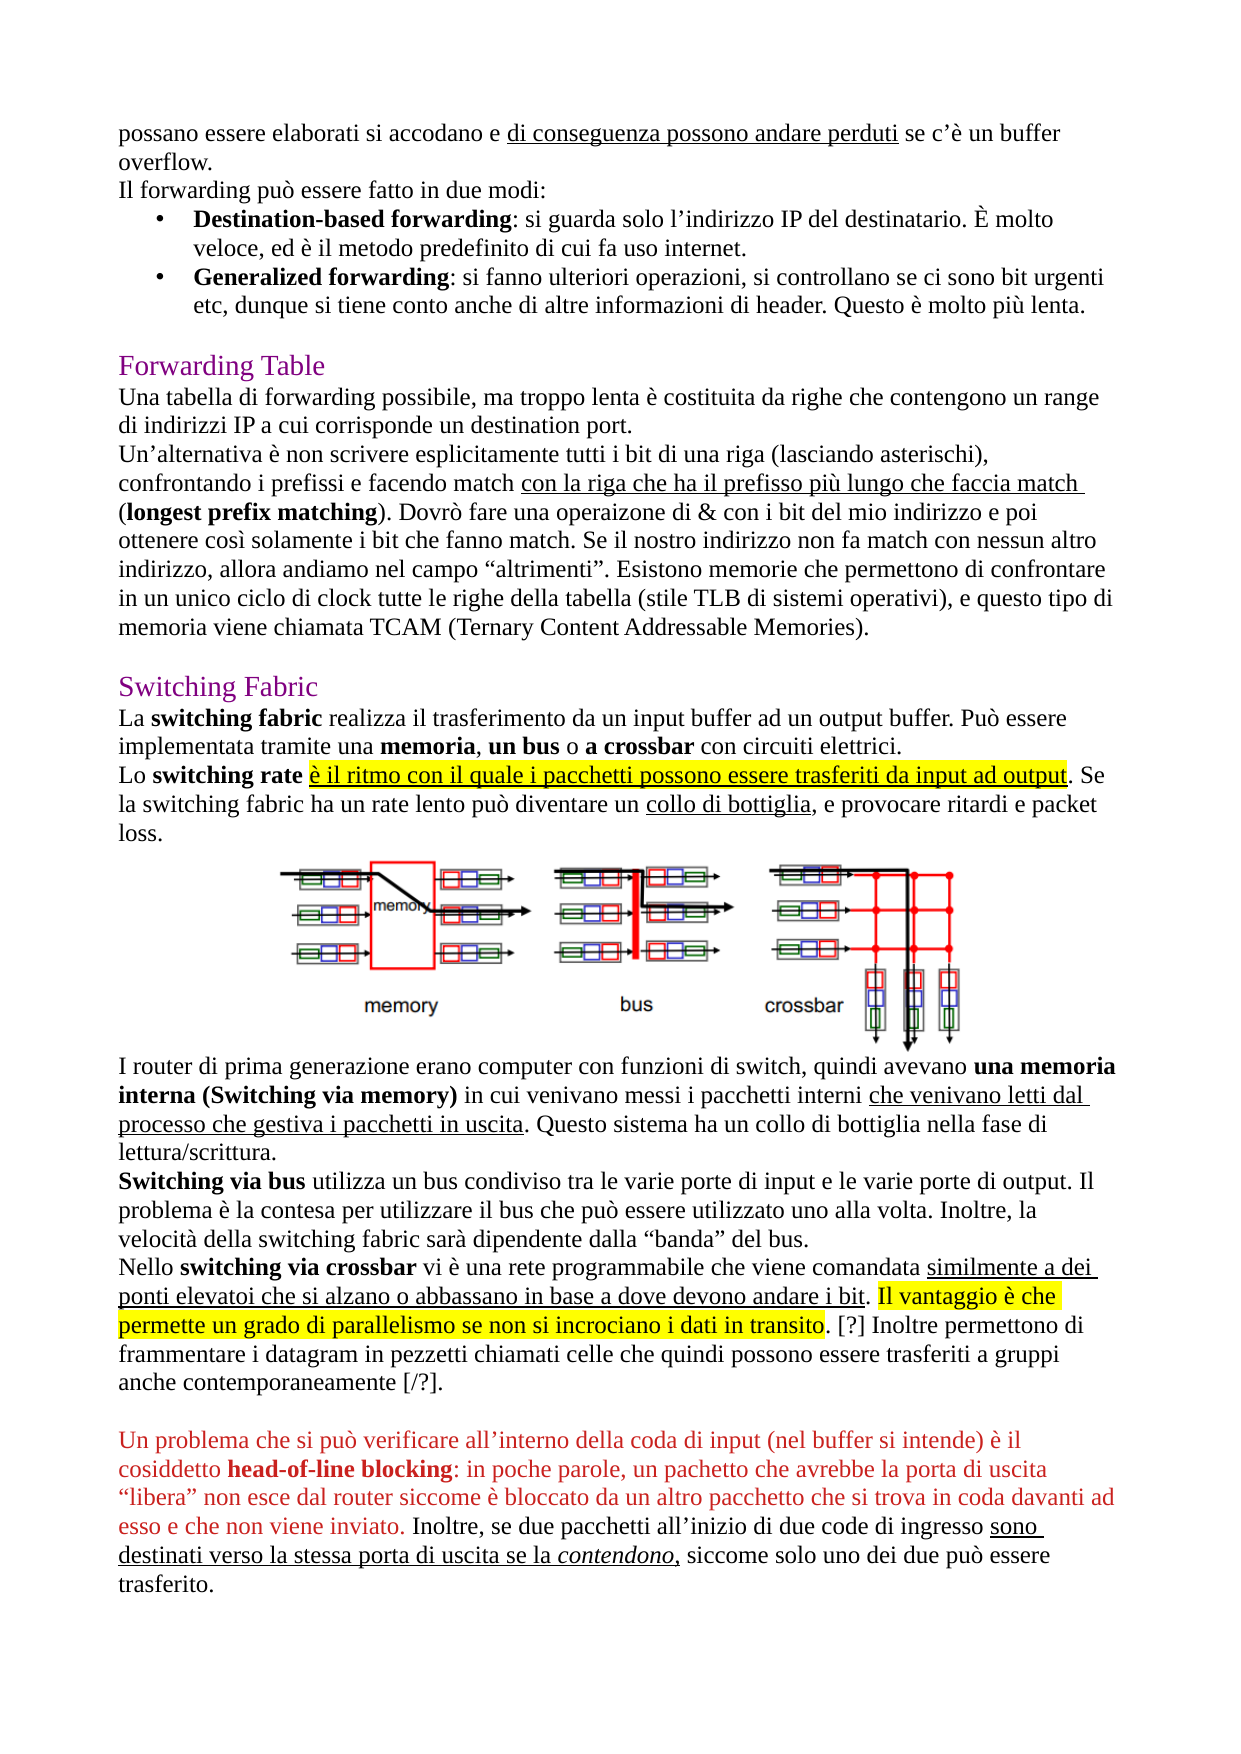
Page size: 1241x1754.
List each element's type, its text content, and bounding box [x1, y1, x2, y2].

text Forwarding Table [118, 348, 1122, 382]
list Generalized forwarding: si fanno ulteriori operazioni, si controllano se ci sono bit urgenti etc, dunque si tiene conto anche di altre informazioni di header. Questo è molto più lenta. [156, 262, 1122, 319]
list Destination-based forwarding: si guarda solo l’indirizzo IP del destinatario. È molto veloce, ed è il metodo predefinito di cui fa uso internet. [156, 204, 1122, 262]
text Lo switching rate è il ritmo con il quale i pacchetti possono essere trasferiti da input ad output. Se la switching fabric ha un rate lento può diventare un collo di bottiglia, e provocare ritardi e packet loss. [118, 760, 1122, 846]
text I router di prima generazione erano computer con funzioni di switch, quindi avevano una memoria interna (Switching via memory) in cui venivano messi i pacchetti interni che venivano letti dal processo che gestiva i pacchetti in uscita. Questo sistema ha un collo di bottiglia nella fase di lettura/scrittura. [118, 846, 1122, 1166]
text Switching via bus utilizza un bus condiviso tra le varie porte di input e le varie porte di output. Il problema è la contesa per utilizzare il bus che può essere utilizzato uno alla volta. Inoltre, la velocità della switching fabric sarà dipendente dalla “banda” del bus. [118, 1166, 1122, 1252]
text Switching Fabric [118, 669, 1122, 703]
text Il forwarding può essere fatto in due modi: [118, 176, 1122, 204]
text Nello switching via crossbar vi è una rete programmabile che viene comandata similmente a dei ponti elevatoi che si alzano o abbassano in base a dove devono andare i bit. Il vantaggio è che permette un grado di parallelismo se non si incrociano i dati in transito. [?] Inoltre permettono di frammentare i datagram in pezzetti chiamati celle che quindi possono essere trasferiti a gruppi anche contemporaneamente [/?]. [118, 1252, 1122, 1396]
text La switching fabric realizza il trasferimento da un input buffer ad un output buffer. Può essere implementata tramite una memoria, un bus o a crossbar con circuiti elettrici. [118, 703, 1122, 760]
text Un’alternativa è non scrivere esplicitamente tutti i bit di una riga (lasciando asterischi), confrontando i prefissi e facendo match con la riga che ha il prefisso più lungo che faccia match (longest prefix matching). Dovrò fare una operaizone di & con i bit del mio indirizzo e poi ottenere così solamente i bit che fanno match. Se il nostro indirizzo non fa match con nessun altro indirizzo, allora andiamo nel campo “altrimenti”. Esistono memorie che permettono di confrontare in un unico ciclo di clock tutte le righe della tabella (stile TLB di sistemi operativi), e questo tipo di memoria viene chiamata TCAM (Ternary Content Addressable Memories). [118, 439, 1122, 640]
text Una tabella di forwarding possibile, ma troppo lenta è costituita da righe che contengono un range di indirizzi IP a cui corrisponde un destination port. [118, 382, 1122, 439]
text Un problema che si può verificare all’interno della coda di input (nel buffer si intende) è il cosiddetto head-of-line blocking: in poche parole, un pachetto che avrebbe la porta di uscita “libera” non esce dal router siccome è bloccato da un altro pacchetto che si trova in coda davanti ad esso e che non viene inviato. Inoltre, se due pacchetti all’inizio di due code di ingresso sono destinati verso la stessa porta di uscita se la contendono, siccome solo uno dei due può essere trasferito. [118, 1425, 1122, 1597]
picture [270, 852, 970, 1052]
text possano essere elaborati si accodano e di conseguenza possono andare perduti se c’è un buffer overflow. [118, 118, 1122, 176]
